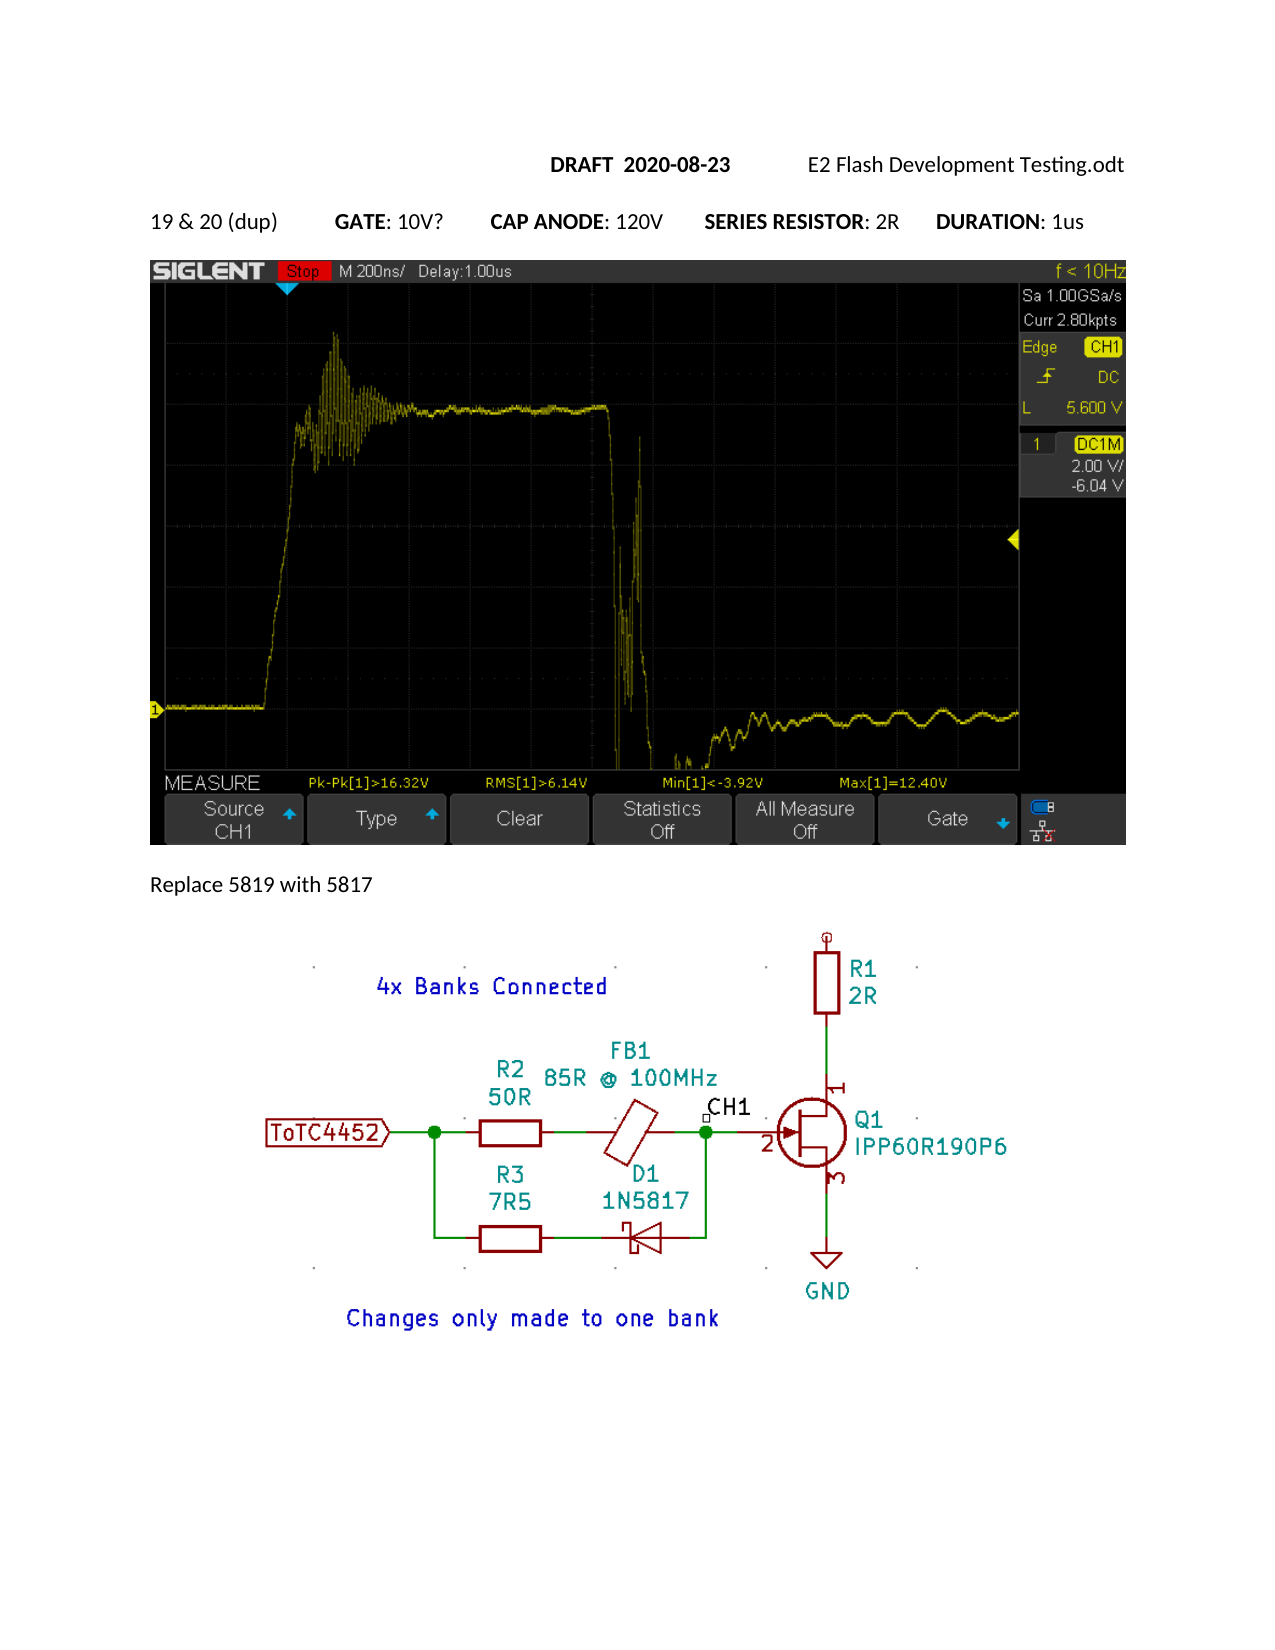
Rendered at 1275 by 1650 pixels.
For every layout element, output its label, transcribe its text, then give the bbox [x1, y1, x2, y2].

text 19 & 20 (dup) GATE: 10V? CAP ANODE: 120V SERIES RESISTOR: 2R DURATION: 1us [150, 207, 1125, 236]
picture [259, 922, 1016, 1335]
text Replace 5819 with 5817 [150, 870, 1125, 898]
picture [150, 260, 1126, 845]
